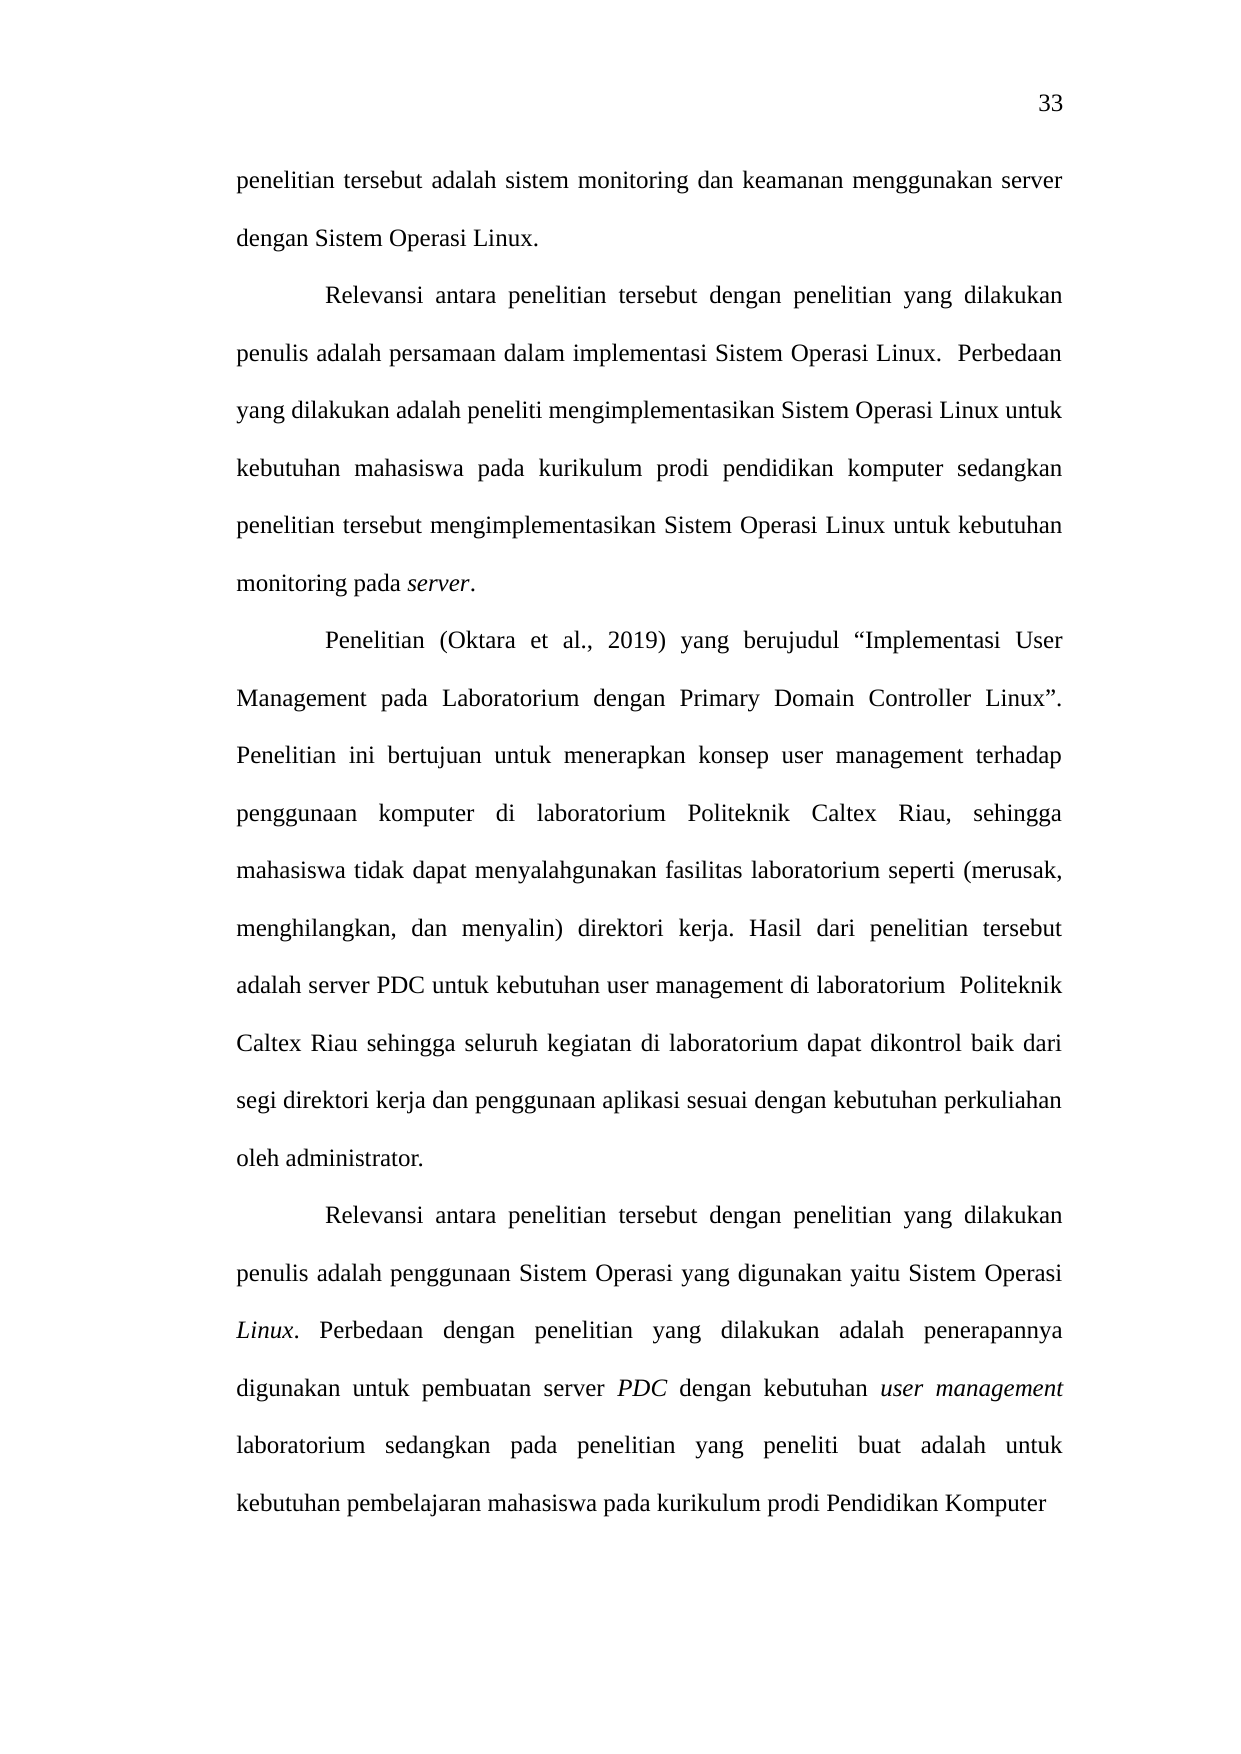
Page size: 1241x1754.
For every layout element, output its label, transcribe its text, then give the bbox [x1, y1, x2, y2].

text Relevansi antara penelitian tersebut dengan penelitian yang dilakukan penulis adalah penggunaan Sistem Operasi yang digunakan yaitu Sistem Operasi Linux. Perbedaan dengan penelitian yang dilakukan adalah penerapannya digunakan untuk pembuatan server PDC dengan kebutuhan user management laboratorium sedangkan pada penelitian yang peneliti buat adalah untuk kebutuhan pembelajaran mahasiswa pada kurikulum prodi Pendidikan Komputer [236, 1200, 1063, 1517]
text Relevansi antara penelitian tersebut dengan penelitian yang dilakukan penulis adalah persamaan dalam implementasi Sistem Operasi Linux. Perbedaan yang dilakukan adalah peneliti mengimplementasikan Sistem Operasi Linux untuk kebutuhan mahasiswa pada kurikulum prodi pendidikan komputer sedangkan penelitian tersebut mengimplementasikan Sistem Operasi Linux untuk kebutuhan monitoring pada server. [236, 280, 1063, 597]
text Penelitian (Oktara et al., 2019)⁠ yang berujudul “Implementasi User Management pada Laboratorium dengan Primary Domain Controller Linux”. Penelitian ini bertujuan untuk menerapkan konsep user management terhadap penggunaan komputer di laboratorium Politeknik Caltex Riau, sehingga mahasiswa tidak dapat menyalahgunakan fasilitas laboratorium seperti (merusak, menghilangkan, dan menyalin) direktori kerja. Hasil dari penelitian tersebut adalah server PDC untuk kebutuhan user management di laboratorium Politeknik Caltex Riau sehingga seluruh kegiatan di laboratorium dapat dikontrol baik dari segi direktori kerja dan penggunaan aplikasi sesuai dengan kebutuhan perkuliahan oleh administrator. [236, 625, 1063, 1172]
text penelitian tersebut adalah sistem monitoring dan keamanan menggunakan server dengan Sistem Operasi Linux. [236, 165, 1063, 252]
